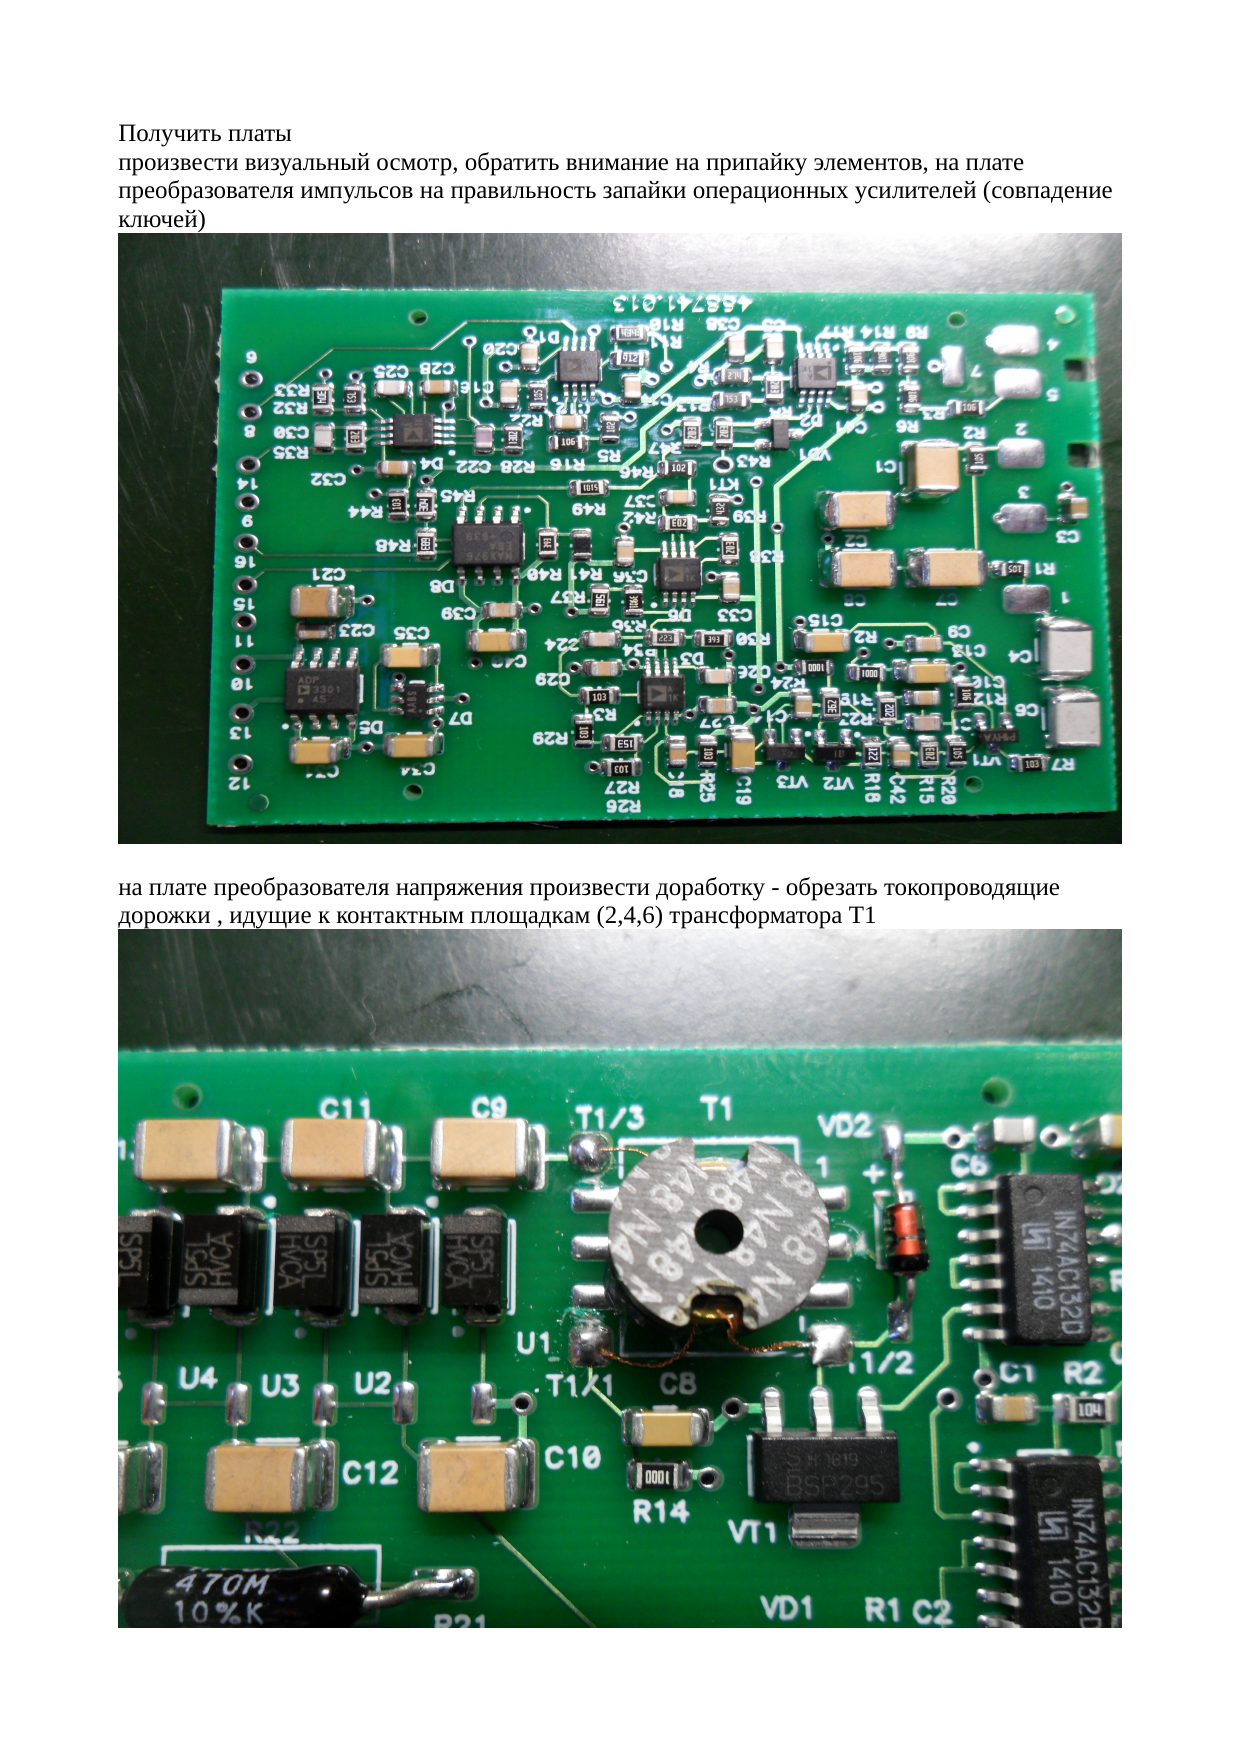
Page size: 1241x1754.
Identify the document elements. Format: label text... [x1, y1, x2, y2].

picture [118, 233, 1122, 844]
text Получить платы [118, 118, 1122, 147]
text на плате преобразователя напряжения произвести доработку - обрезать токопроводящие дорожки , идущие к контактным площадкам (2,4,6) трансформатора Т1 [118, 872, 1122, 929]
text произвести визуальный осмотр, обратить внимание на припайку элементов, на плате преобразователя импульсов на правильность запайки операционных усилителей (совпадение ключей) [118, 147, 1122, 233]
picture [118, 929, 1122, 1628]
